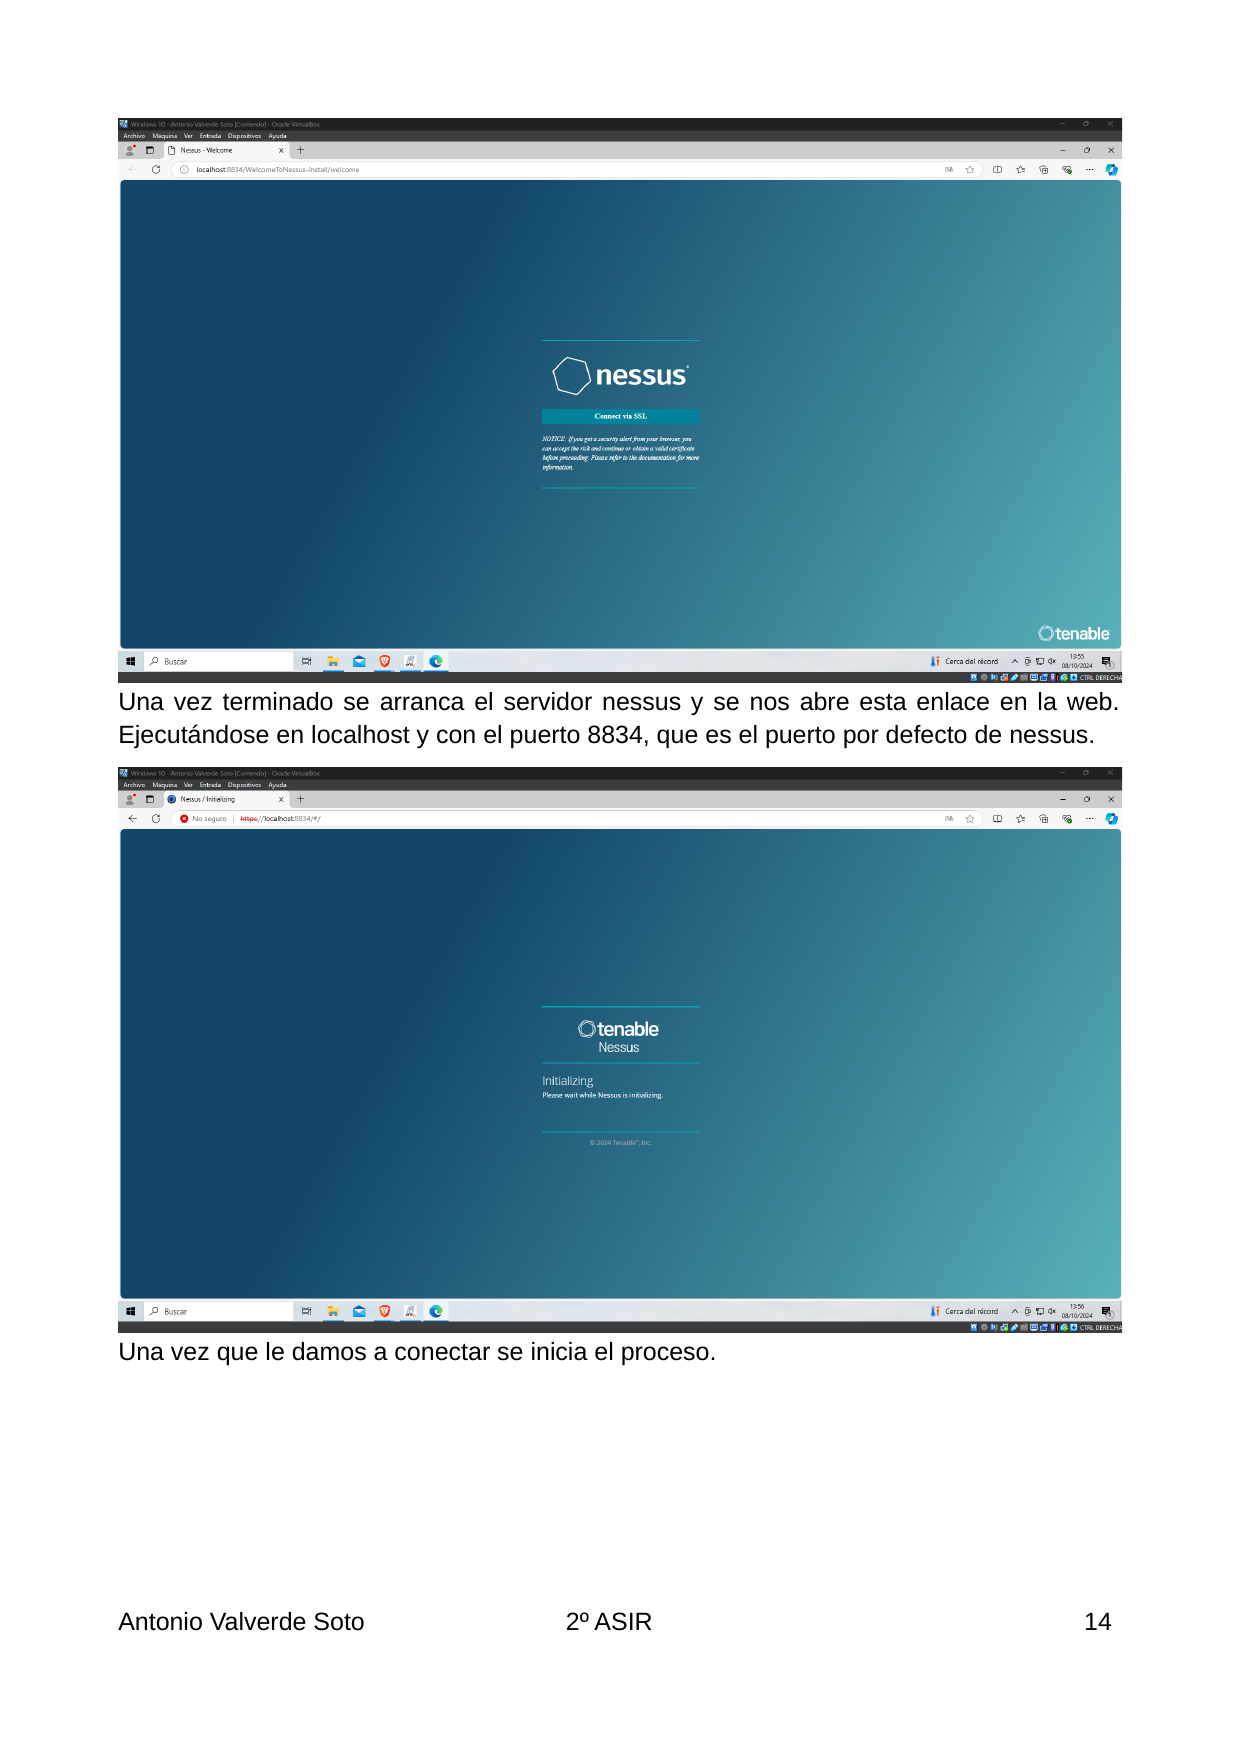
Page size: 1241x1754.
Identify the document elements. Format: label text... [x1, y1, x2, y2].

picture [118, 118, 1123, 683]
picture [118, 767, 1123, 1333]
text Una vez terminado se arranca el servidor nessus y se nos abre esta enlace en la web. Ejecutándose en localhost y con el puerto 8834, que es el puerto por defecto de nessus. [118, 683, 1122, 749]
text Una vez que le damos a conectar se inicia el proceso. [118, 1333, 1122, 1365]
